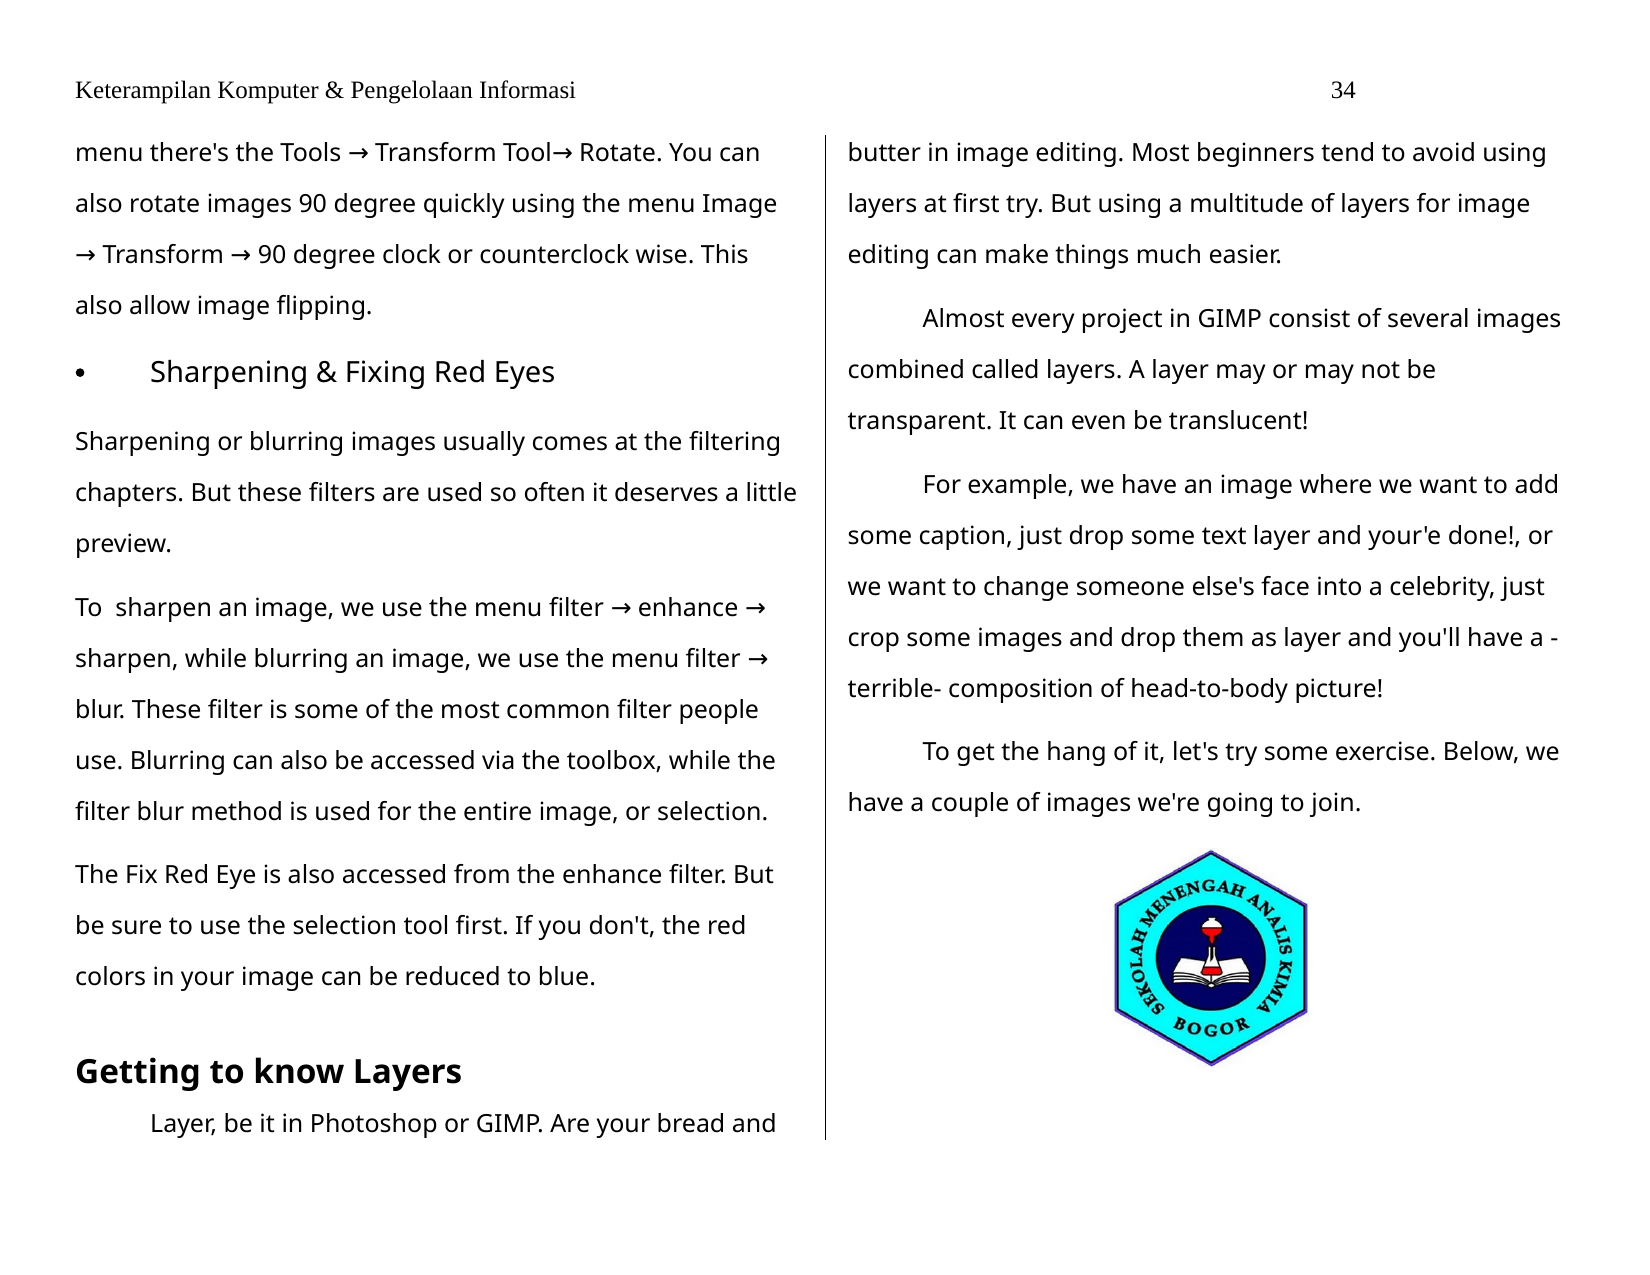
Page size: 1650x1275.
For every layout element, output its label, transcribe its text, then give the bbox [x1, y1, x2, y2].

list menu there's the Tools → Transform Tool→ Rotate. You can also rotate images 90 degree quickly using the menu Image → Transform → 90 degree clock or counterclock wise. This also allow image flipping. [75, 135, 802, 322]
list The Fix Red Eye is also accessed from the enhance filter. But be sure to use the selection tool first. If you don't, the red colors in your image can be reduced to blue. [75, 857, 802, 993]
text For example, we have an image where we want to add some caption, just drop some text layer and your'e done!, or we want to change someone else's face into a celebrity, just crop some images and drop them as layer and you'll have a -terrible- composition of head-to-body picture! [847, 466, 1575, 704]
list Sharpening & Fixing Red Eyes [75, 352, 802, 391]
picture [1112, 848, 1310, 1068]
text butter in image editing. Most beginners tend to avoid using layers at first try. But using a multitude of layers for image editing can make things much easier. [847, 135, 1575, 271]
text Almost every project in GIMP consist of several images combined called layers. A layer may or may not be transparent. It can even be translucent! [847, 301, 1575, 437]
list To sharpen an image, we use the menu filter → enhance → sharpen, while blurring an image, we use the menu filter → blur. These filter is some of the most common filter people use. Blurring can also be accessed via the toolbox, while the filter blur method is used for the entire image, or selection. [75, 589, 802, 827]
text Layer, be it in Photoshop or GIMP. Are your bread and [75, 1106, 802, 1139]
text To get the hang of it, let's try some exercise. Below, we have a couple of images we're going to join. [847, 734, 1575, 819]
subtitle Getting to know Layers [75, 1048, 802, 1093]
list Sharpening or blurring images usually comes at the filtering chapters. But these filters are used so often it deserves a little preview. [75, 424, 802, 560]
